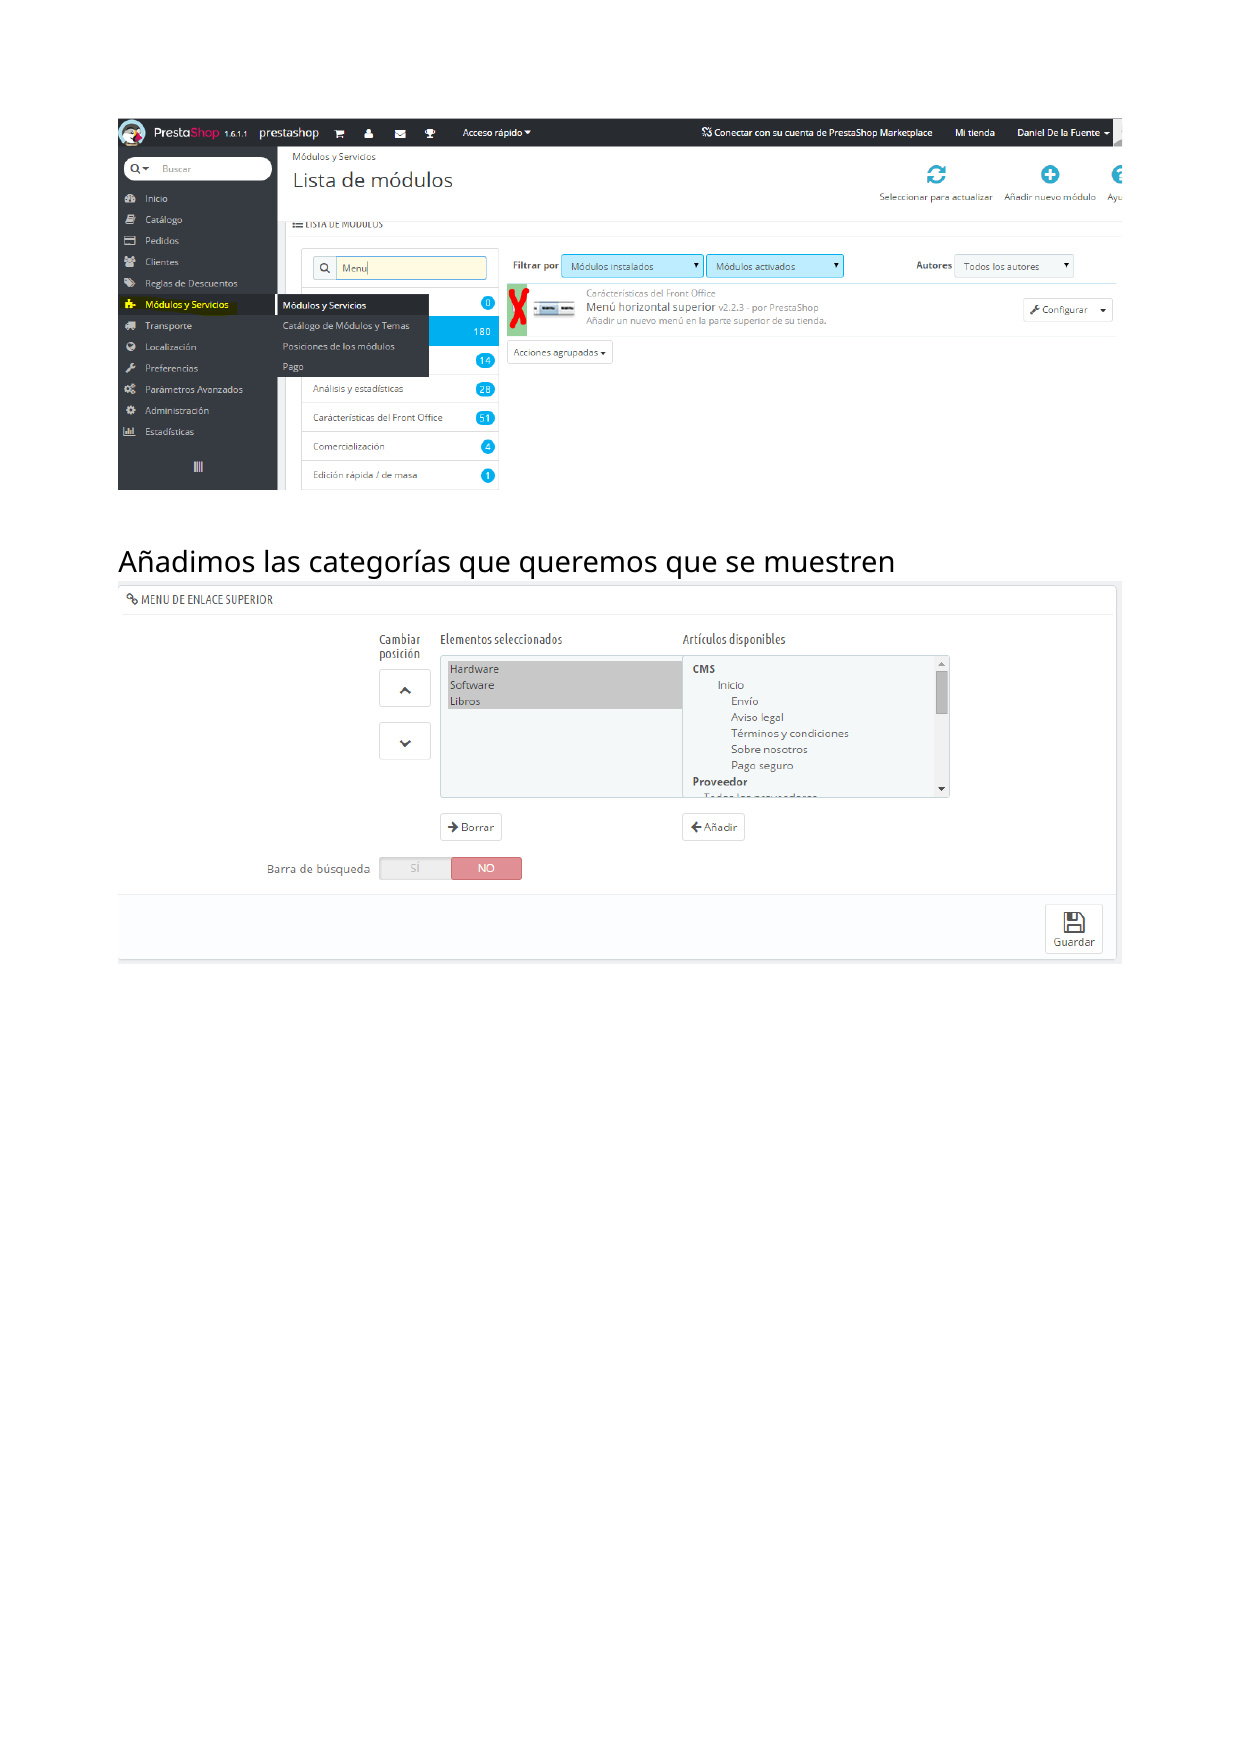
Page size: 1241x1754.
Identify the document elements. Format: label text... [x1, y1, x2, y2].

picture [118, 118, 1123, 490]
picture [118, 581, 1123, 964]
text Añadimos las categorías que queremos que se muestren [118, 542, 1122, 581]
